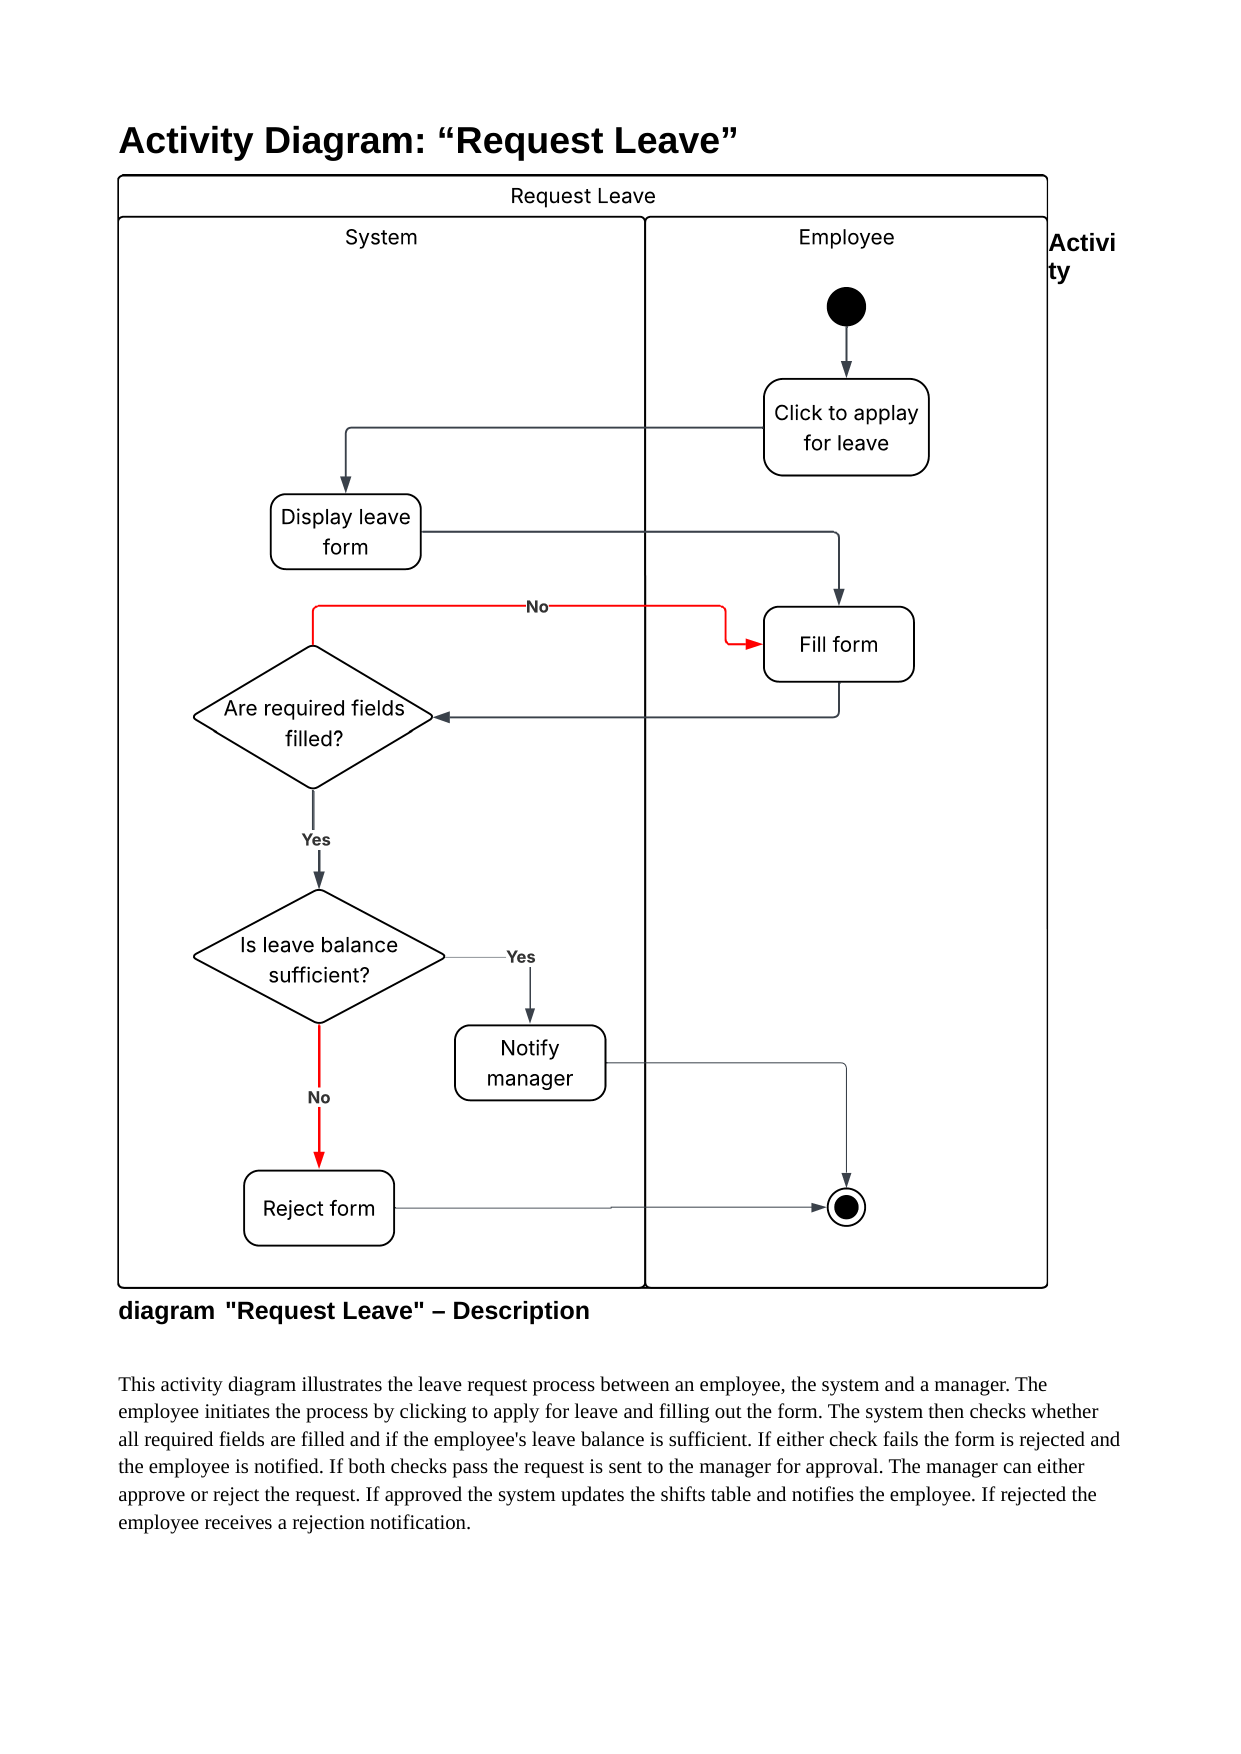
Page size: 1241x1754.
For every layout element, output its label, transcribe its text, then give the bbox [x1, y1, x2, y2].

text This activity diagram illustrates the leave request process between an employee, the system and a manager. The employee initiates the process by clicking to apply for leave and filling out the form. The system then checks whether all required fields are filled and if the employee's leave balance is sufficient. If either check fails the form is rejected and the employee is notified. If both checks pass the request is sent to the manager for approval. The manager can either approve or reject the request. If approved the system updates the shifts table and notifies the employee. If rejected the employee receives a rejection notification. [118, 1339, 1122, 1534]
subtitle Activity Diagram: “Request Leave” [118, 118, 1122, 161]
subtitle Activity diagram "Request Leave" – Description [118, 228, 1122, 1327]
picture [117, 174, 1049, 1289]
